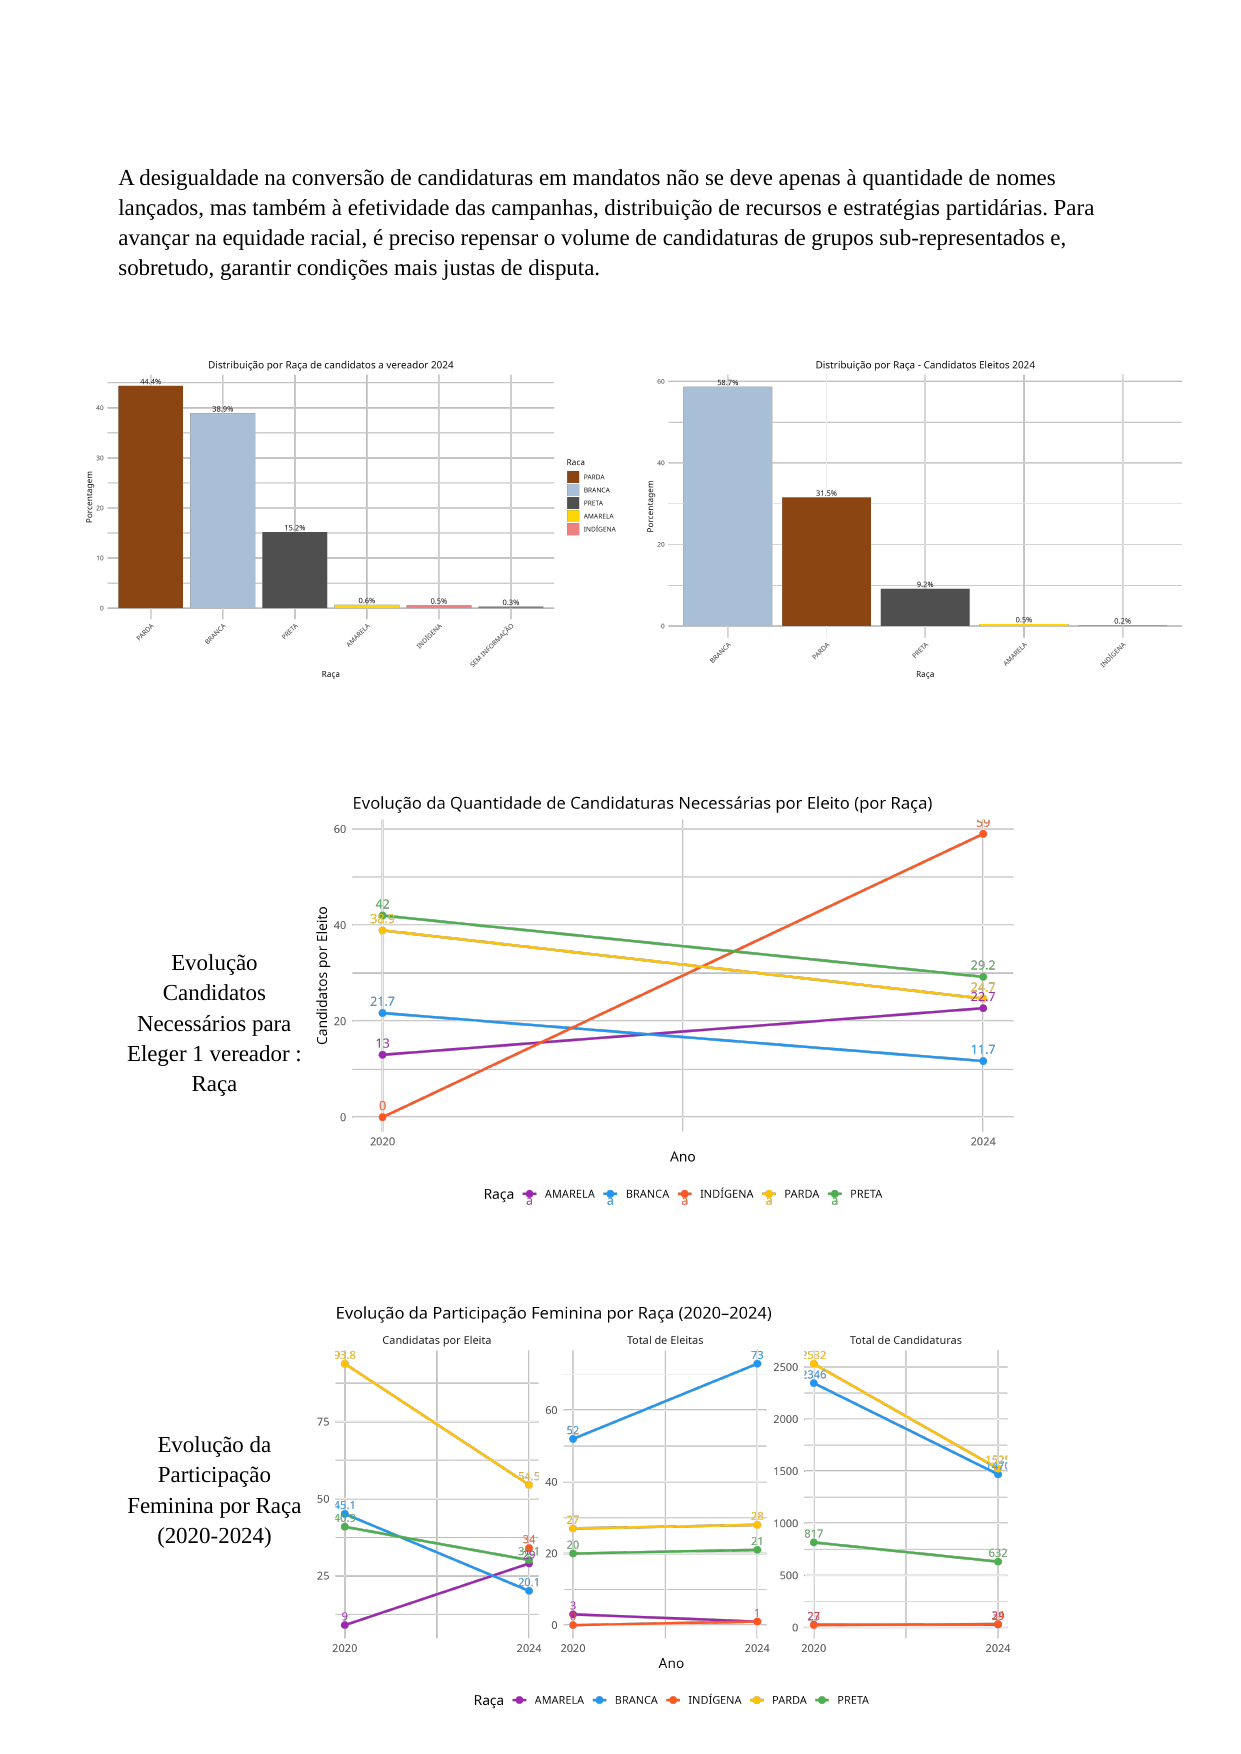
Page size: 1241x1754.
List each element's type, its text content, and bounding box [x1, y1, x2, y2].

text Evolução Candidatos Necessários para Eleger 1 vereador : Raça [118, 949, 310, 1096]
picture [310, 790, 1020, 1216]
text [1020, 949, 1122, 1096]
picture [82, 358, 624, 683]
text [1014, 1431, 1122, 1548]
picture [643, 358, 1185, 683]
text A desigualdade na conversão de candidaturas em mandatos não se deve apenas à quantidade de nomes lançados, mas também à efetividade das campanhas, distribuição de recursos e estratégias partidárias. Para avançar na equidade racial, é preciso repensar o volume de candidaturas de grupos sub-representados e, sobretudo, garantir condições mais justas de disputa. [118, 164, 1122, 281]
picture [310, 1300, 1014, 1722]
text Evolução da Participação Feminina por Raça (2020-2024) [118, 1431, 310, 1548]
